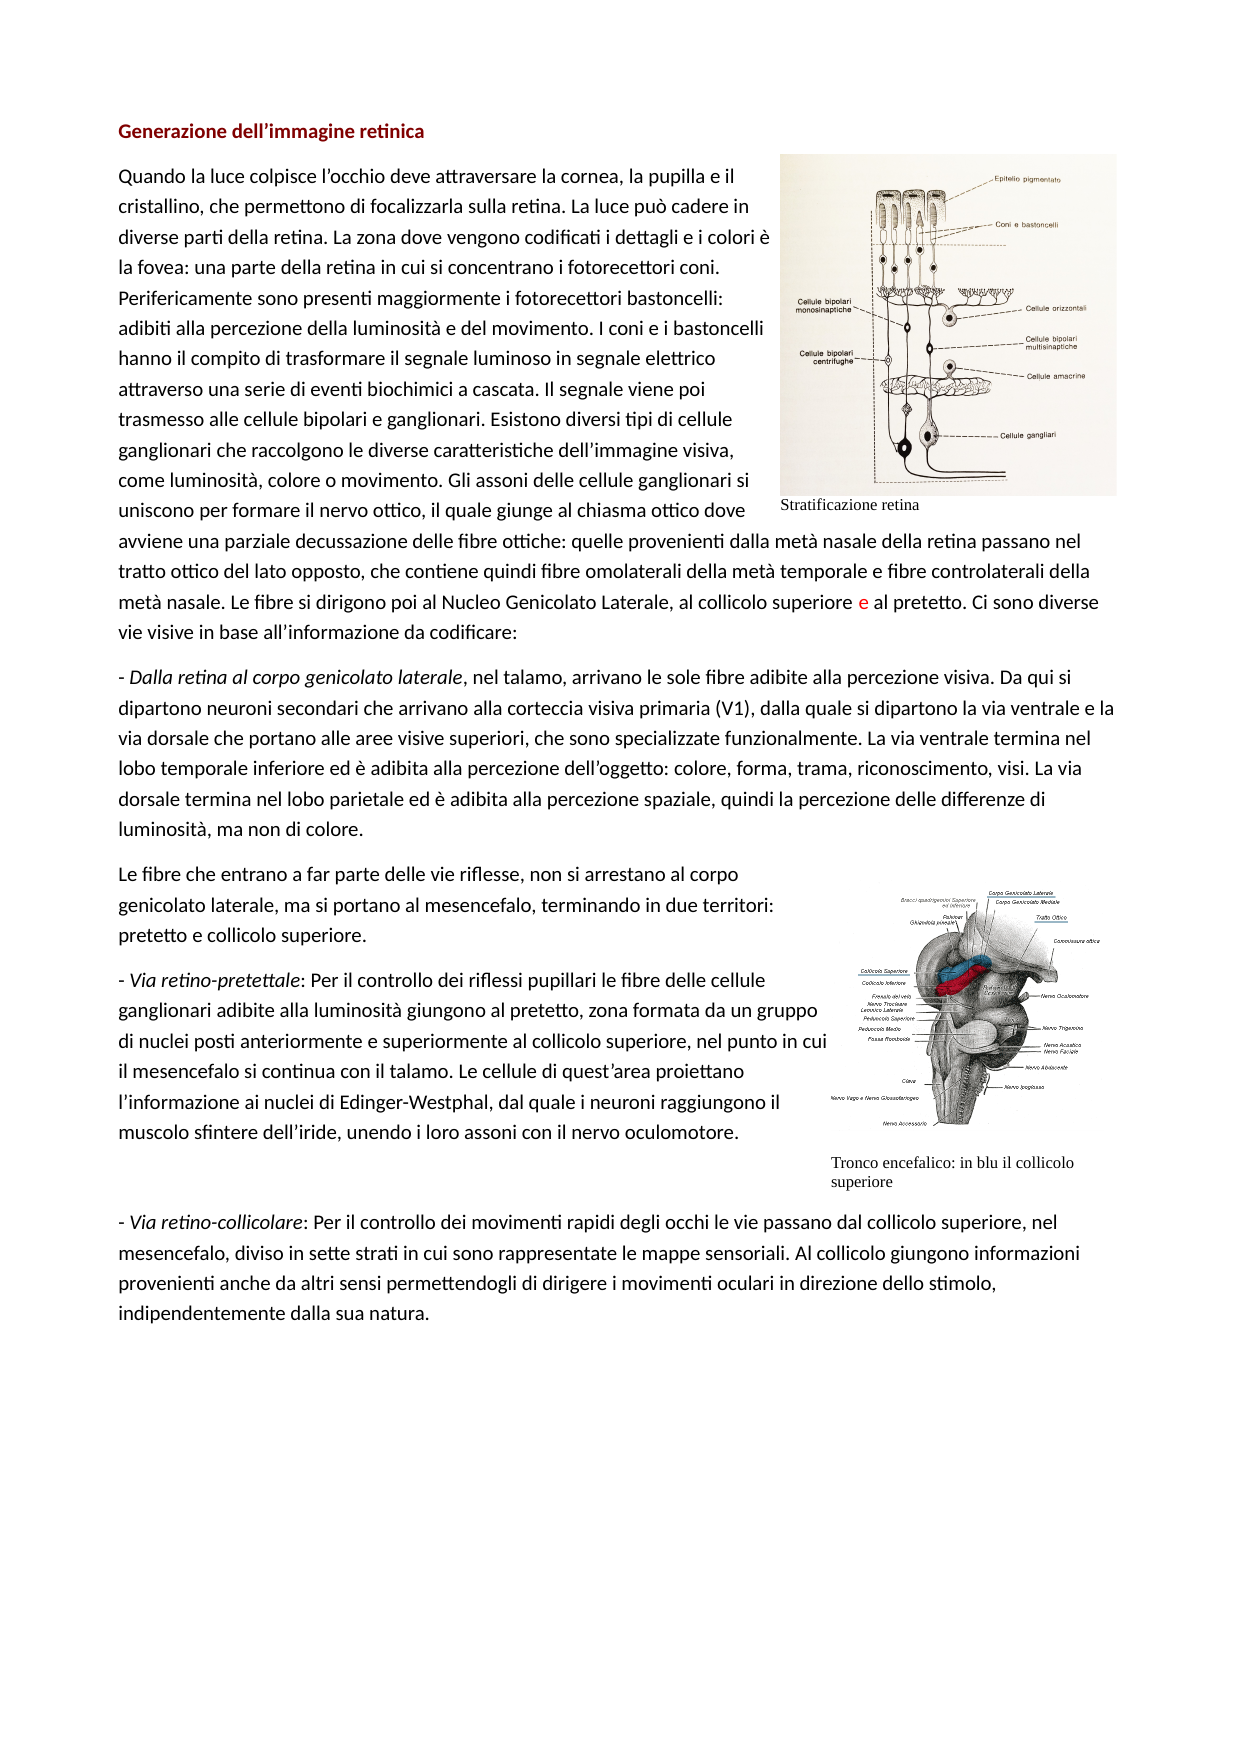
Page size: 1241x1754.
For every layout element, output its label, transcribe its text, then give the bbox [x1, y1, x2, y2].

text - Via retino-pretettale: Per il controllo dei riflessi pupillari le fibre delle cellule ganglionari adibite alla luminosità giungono al pretetto, zona formata da un gruppo di nuclei posti anteriormente e superiormente al collicolo superiore, nel punto in cui il mesencefalo si continua con il talamo. Le cellule di quest’area proiettano l’informazione ai nuclei di Edinger-Westphal, dal quale i neuroni raggiungono il muscolo sfintere dell’iride, unendo i loro assoni con il nervo oculomotore. [118, 967, 831, 1145]
text Le fibre che entrano a far parte delle vie riflesse, non si arrestano al corpo genicolato laterale, ma si portano al mesencefalo, terminando in due territori: pretetto e collicolo superiore. [118, 861, 1122, 948]
text Tronco encefalico: in blu il collicolo superiore [831, 1131, 1104, 1191]
text Quando la luce colpisce l’occhio deve attraversare la cornea, la pupilla e il cristallino, che permettono di focalizzarla sulla retina. La luce può cadere in diverse parti della retina. La zona dove vengono codificati i dettagli e i colori è la fovea: una parte della retina in cui si concentrano i fotorecettori coni. Perifericamente sono presenti maggiormente i fotorecettori bastoncelli: adibiti alla percezione della luminosità e del movimento. I coni e i bastoncelli hanno il compito di trasformare il segnale luminoso in segnale elettrico attraverso una serie di eventi biochimici a cascata. Il segnale viene poi trasmesso alle cellule bipolari e ganglionari. Esistono diversi tipi di cellule ganglionari che raccolgono le diverse caratteristiche dell’immagine visiva, come luminosità, colore o movimento. Gli assoni delle cellule ganglionari si uniscono per formare il nervo ottico, il quale giunge al chiasma ottico dove avviene una parziale decussazione delle fibre ottiche: quelle provenienti dalla metà nasale della retina passano nel tratto ottico del lato opposto, che contiene quindi fibre omolaterali della metà temporale e fibre controlaterali della metà nasale. Le fibre si dirigono poi al Nucleo Genicolato Laterale, al collicolo superiore e al pretetto. Ci sono diverse vie visive in base all’informazione da codificare: [118, 163, 1122, 645]
picture [830, 880, 1105, 1131]
text - Dalla retina al corpo genicolato laterale, nel talamo, arrivano le sole fibre adibite alla percezione visiva. Da qui si dipartono neuroni secondari che arrivano alla corteccia visiva primaria (V1), dalla quale si dipartono la via ventrale e la via dorsale che portano alle aree visive superiori, che sono specializzate funzionalmente. La via ventrale termina nel lobo temporale inferiore ed è adibita alla percezione dell’oggetto: colore, forma, trama, riconoscimento, visi. La via dorsale termina nel lobo parietale ed è adibita alla percezione spaziale, quindi la percezione delle differenze di luminosità, ma non di colore. [118, 664, 1122, 842]
text Generazione dell’immagine retinica [118, 118, 1122, 143]
text Stratificazione retina [780, 496, 1117, 514]
picture [780, 154, 1117, 496]
text - Via retino-collicolare: Per il controllo dei movimenti rapidi degli occhi le vie passano dal collicolo superiore, nel mesencefalo, diviso in sette strati in cui sono rappresentate le mappe sensoriali. Al collicolo giungono informazioni provenienti anche da altri sensi permettendogli di dirigere i movimenti oculari in direzione dello stimolo, indipendentemente dalla sua natura. [118, 1209, 1122, 1326]
